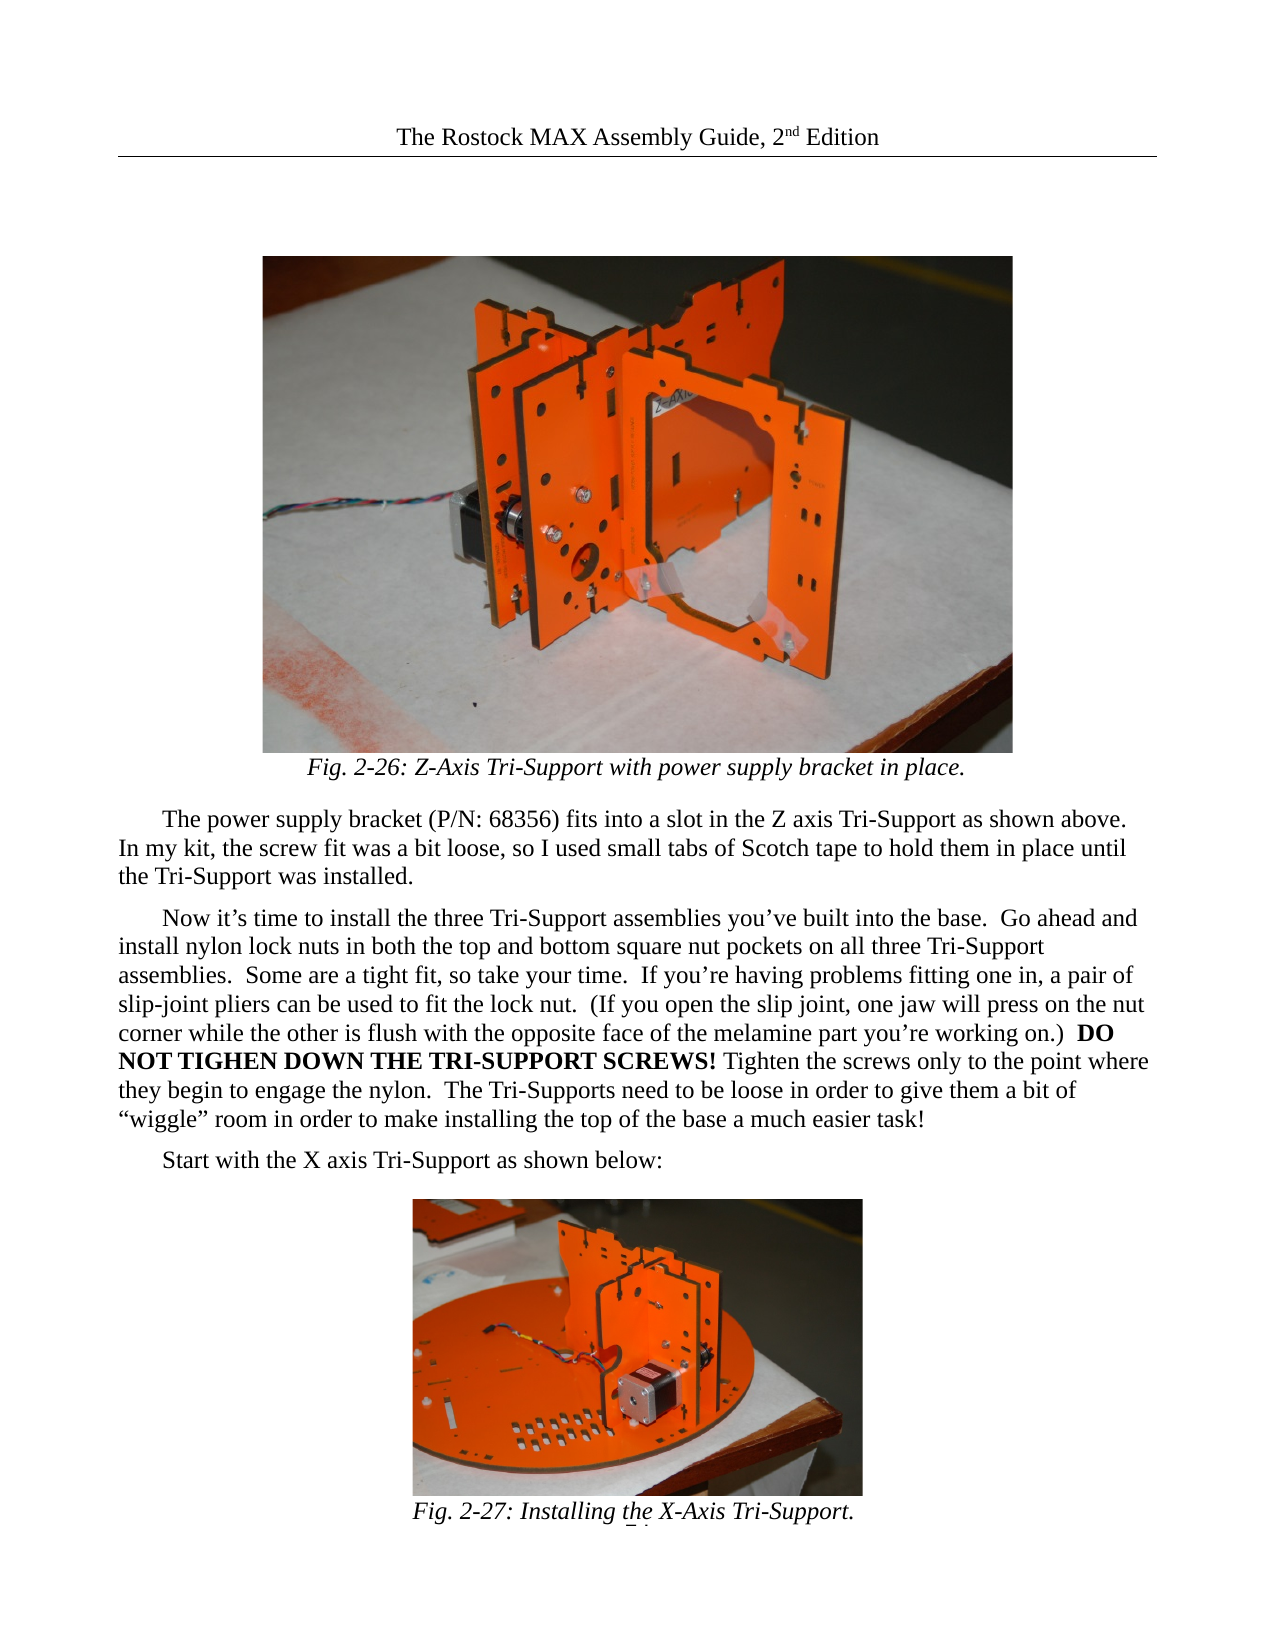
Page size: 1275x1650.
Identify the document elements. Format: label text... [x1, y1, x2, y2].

picture [412, 1199, 863, 1496]
picture [262, 256, 1013, 753]
text Now it’s time to install the three Tri-Support assemblies you’ve built into the base. Go ahead and install nylon lock nuts in both the top and bottom square nut pockets on all three Tri-Support assemblies. Some are a tight fit, so take your time. If you’re having problems fitting one in, a pair of slip-joint pliers can be used to fit the lock nut. (If you open the slip joint, one jaw will press on the nut corner while the other is flush with the opposite face of the melamine part you’re working on.) DO NOT TIGHEN DOWN THE TRI-SUPPORT SCREWS! Tighten the screws only to the point where they begin to engage the nylon. The Tri-Supports need to be loose in order to give them a bit of “wiggle” room in order to make installing the top of the base a much easier task! [118, 903, 1157, 1133]
text Fig. 2-27: Installing the X-Axis Tri-Support. [412, 1496, 862, 1525]
text Start with the X axis Tri-Support as shown below: [118, 1145, 1157, 1174]
text The power supply bracket (P/N: 68356) fits into a slot in the Z axis Tri-Support as shown above. In my kit, the screw fit was a bit loose, so I used small tabs of Scotch tape to hold them in place until the Tri-Support was installed. [118, 804, 1157, 890]
text Fig. 2-26: Z-Axis Tri-Support with power supply bracket in place. [262, 753, 1012, 781]
